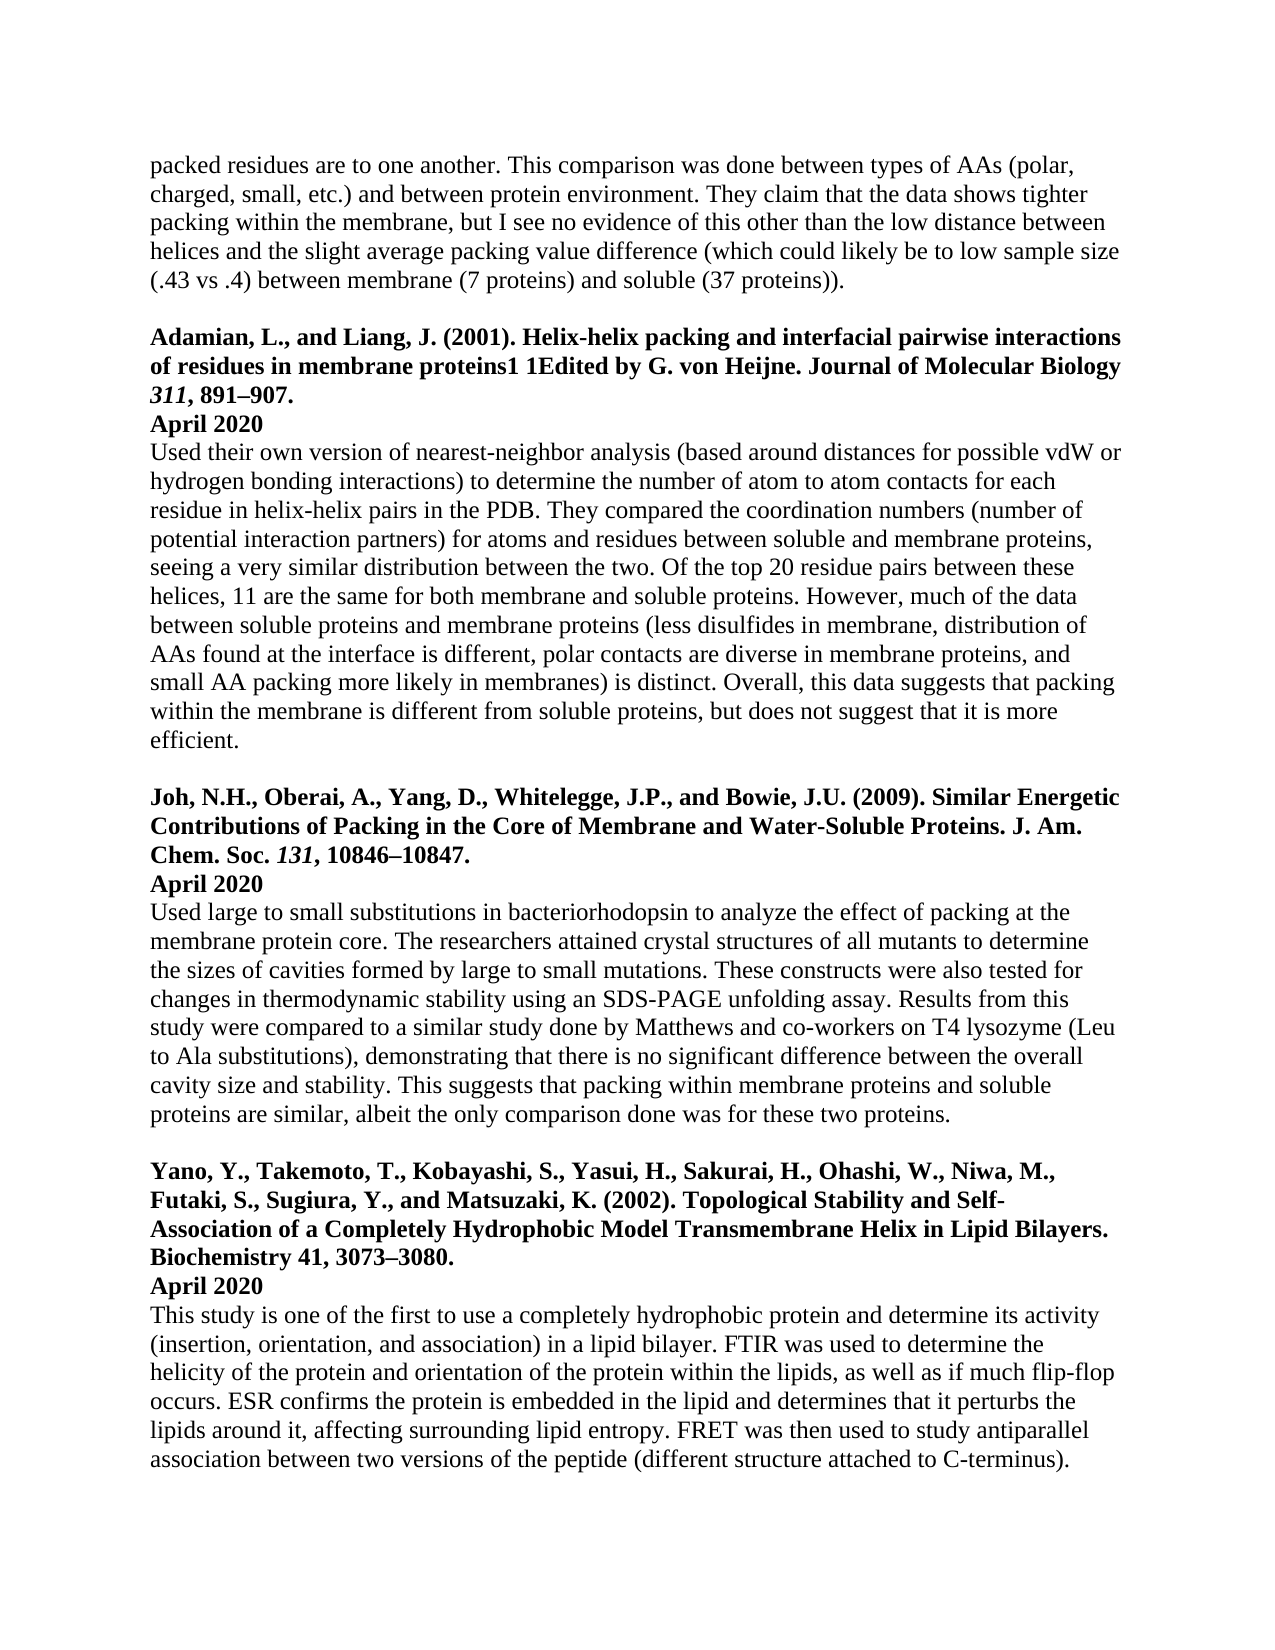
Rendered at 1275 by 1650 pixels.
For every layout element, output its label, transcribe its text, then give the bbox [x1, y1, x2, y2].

text packed residues are to one another. This comparison was done between types of AAs (polar, charged, small, etc.) and between protein environment. They claim that the data shows tighter packing within the membrane, but I see no evidence of this other than the low distance between helices and the slight average packing value difference (which could likely be to low sample size (.43 vs .4) between membrane (7 proteins) and soluble (37 proteins)). [150, 150, 1125, 294]
text Adamian, L., and Liang, J. (2001). Helix-helix packing and interfacial pairwise interactions of residues in membrane proteins1 1Edited by G. von Heijne. Journal of Molecular Biology 311, 891–907. [150, 322, 1125, 409]
text Used large to small substitutions in bacteriorhodopsin to analyze the effect of packing at the membrane protein core. The researchers attained crystal structures of all mutants to determine the sizes of cavities formed by large to small mutations. These constructs were also tested for changes in thermodynamic stability using an SDS-PAGE unfolding assay. Results from this study were compared to a similar study done by Matthews and co-workers on T4 lysozyme (Leu to Ala substitutions), demonstrating that there is no significant difference between the overall cavity size and stability. This suggests that packing within membrane proteins and soluble proteins are similar, albeit the only comparison done was for these two proteins. [150, 897, 1125, 1127]
text This study is one of the first to use a completely hydrophobic protein and determine its activity (insertion, orientation, and association) in a lipid bilayer. FTIR was used to determine the helicity of the protein and orientation of the protein within the lipids, as well as if much flip-flop occurs. ESR confirms the protein is embedded in the lipid and determines that it perturbs the lipids around it, affecting surrounding lipid entropy. FRET was then used to study antiparallel association between two versions of the peptide (different structure attached to C-terminus). [150, 1300, 1125, 1472]
text Joh, N.H., Oberai, A., Yang, D., Whitelegge, J.P., and Bowie, J.U. (2009). Similar Energetic Contributions of Packing in the Core of Membrane and Water-Soluble Proteins. J. Am. Chem. Soc. 131, 10846–10847. [150, 782, 1125, 869]
text Yano, Y., Takemoto, T., Kobayashi, S., Yasui, H., Sakurai, H., Ohashi, W., Niwa, M., Futaki, S., Sugiura, Y., and Matsuzaki, K. (2002). Topological Stability and Self-Association of a Completely Hydrophobic Model Transmembrane Helix in Lipid Bilayers. Biochemistry 41, 3073–3080. [150, 1156, 1125, 1271]
text Used their own version of nearest-neighbor analysis (based around distances for possible vdW or hydrogen bonding interactions) to determine the number of atom to atom contacts for each residue in helix-helix pairs in the PDB. They compared the coordination numbers (number of potential interaction partners) for atoms and residues between soluble and membrane proteins, seeing a very similar distribution between the two. Of the top 20 residue pairs between these helices, 11 are the same for both membrane and soluble proteins. However, much of the data between soluble proteins and membrane proteins (less disulfides in membrane, distribution of AAs found at the interface is different, polar contacts are diverse in membrane proteins, and small AA packing more likely in membranes) is distinct. Overall, this data suggests that packing within the membrane is different from soluble proteins, but does not suggest that it is more efficient. [150, 437, 1125, 754]
text April 2020 [150, 409, 1125, 437]
text April 2020 [150, 1271, 1125, 1300]
text April 2020 [150, 869, 1125, 897]
